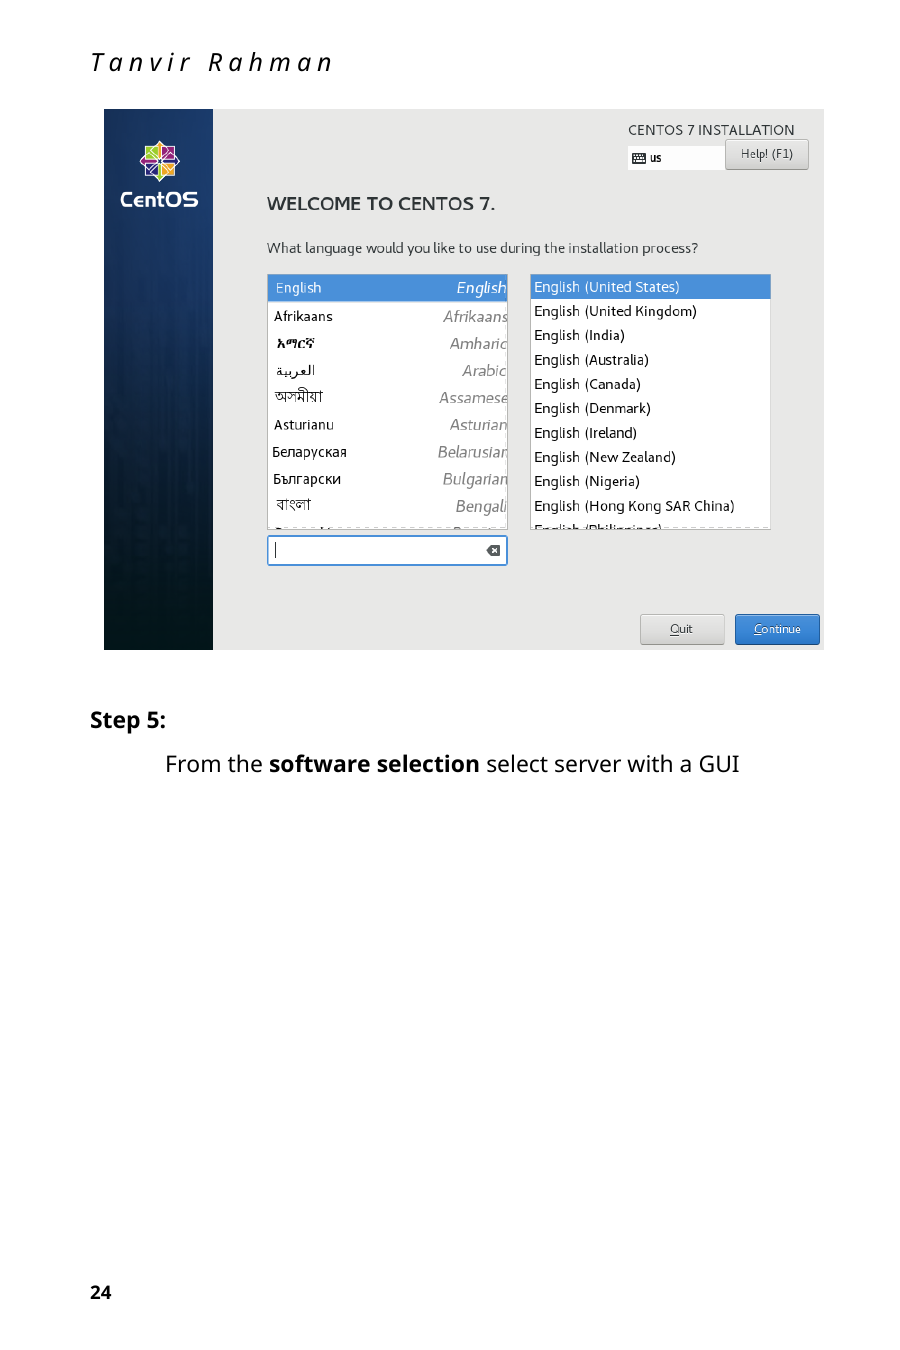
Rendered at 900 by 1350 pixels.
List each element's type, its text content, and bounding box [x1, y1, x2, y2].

picture [104, 109, 824, 650]
text From the software selection select server with a GUI [90, 748, 810, 779]
text Step 5: [90, 704, 810, 736]
